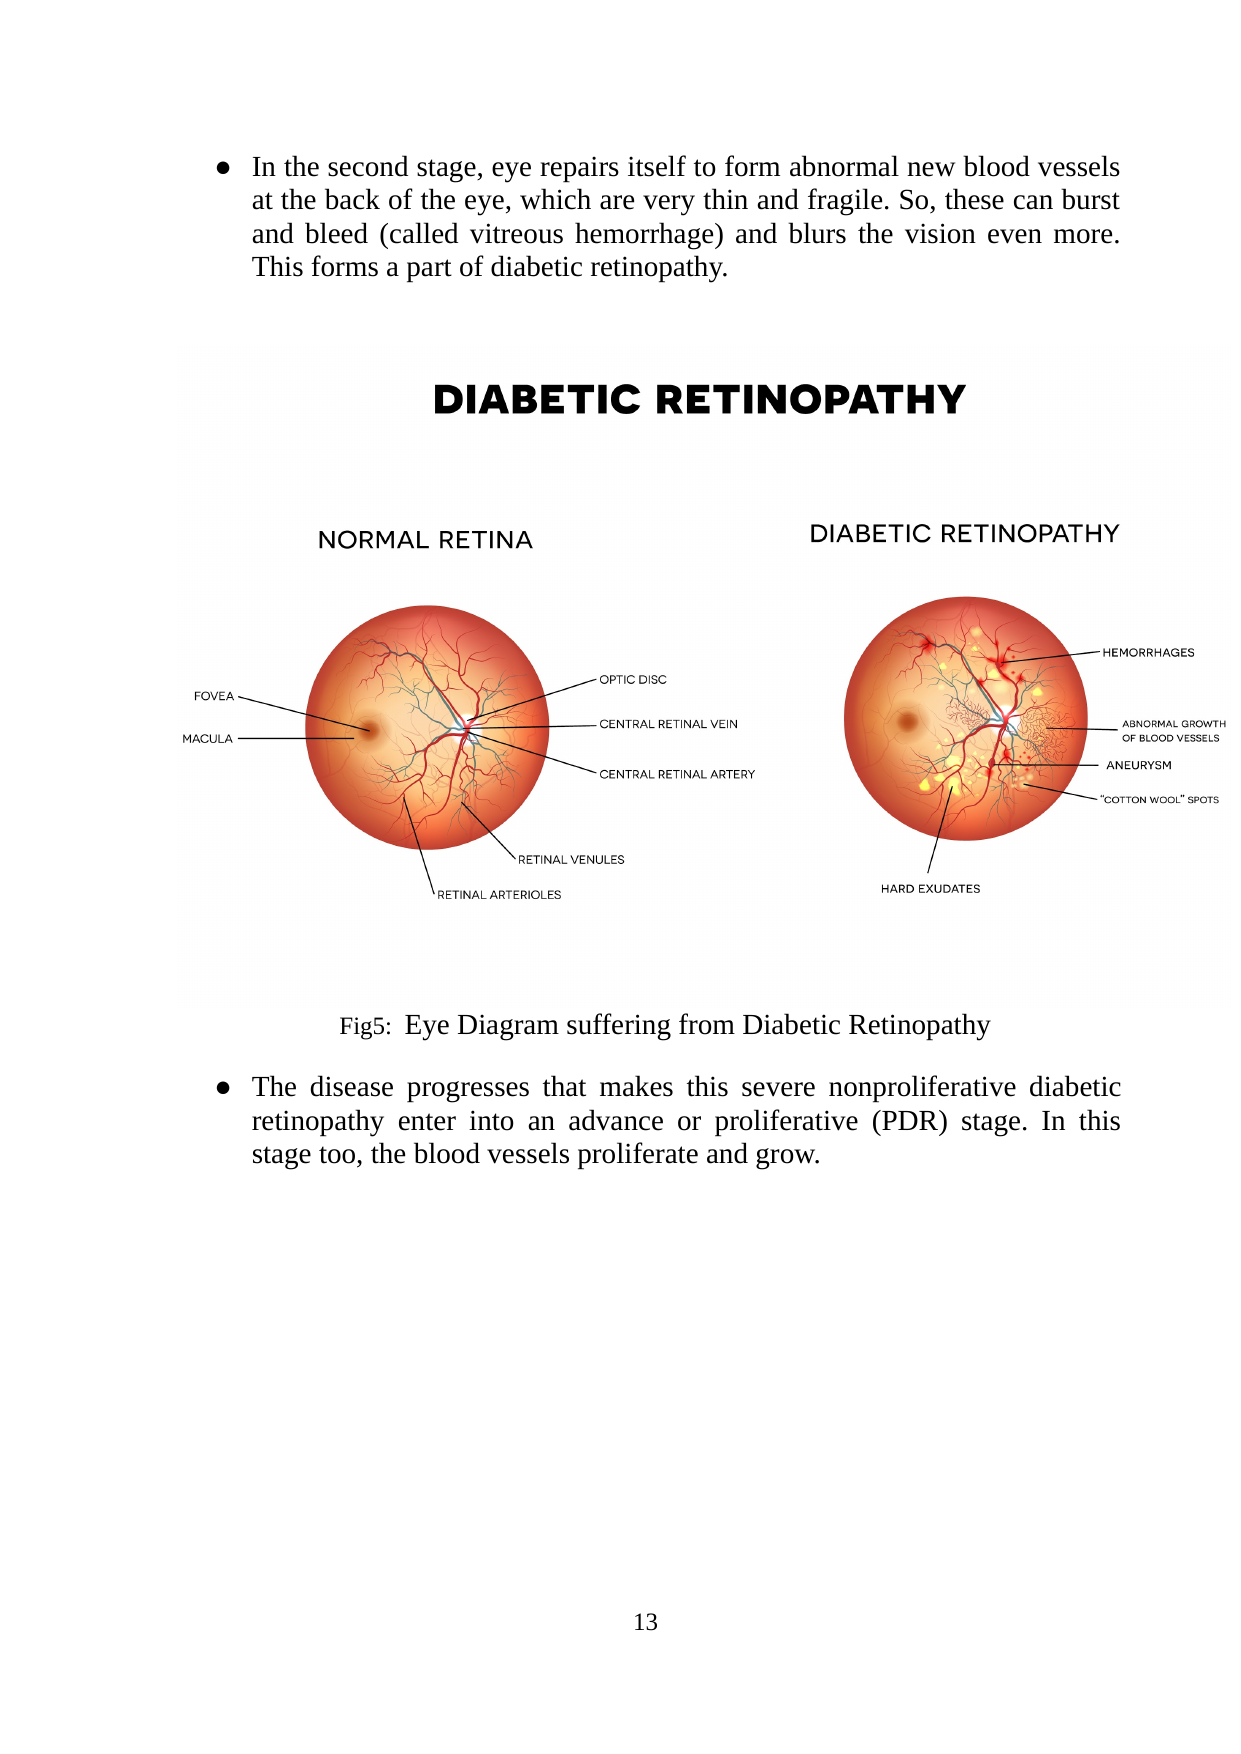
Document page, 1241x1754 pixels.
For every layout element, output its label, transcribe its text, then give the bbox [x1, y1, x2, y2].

text Fig5: Eye Diagram suffering from Diabetic Retinopathy [177, 1008, 1122, 1041]
list In the second stage, eye repairs itself to form abnormal new blood vessels at the back of the eye, which are very thin and fragile. So, these can burst and bleed (called vitreous hemorrhage) and blurs the vision even more. This forms a part of diabetic retinopathy. [214, 149, 1122, 283]
picture [176, 345, 1231, 1008]
list The disease progresses that makes this severe nonproliferative diabetic retinopathy enter into an advance or proliferative (PDR) stage. In this stage too, the blood vessels proliferate and grow. [214, 1069, 1122, 1170]
